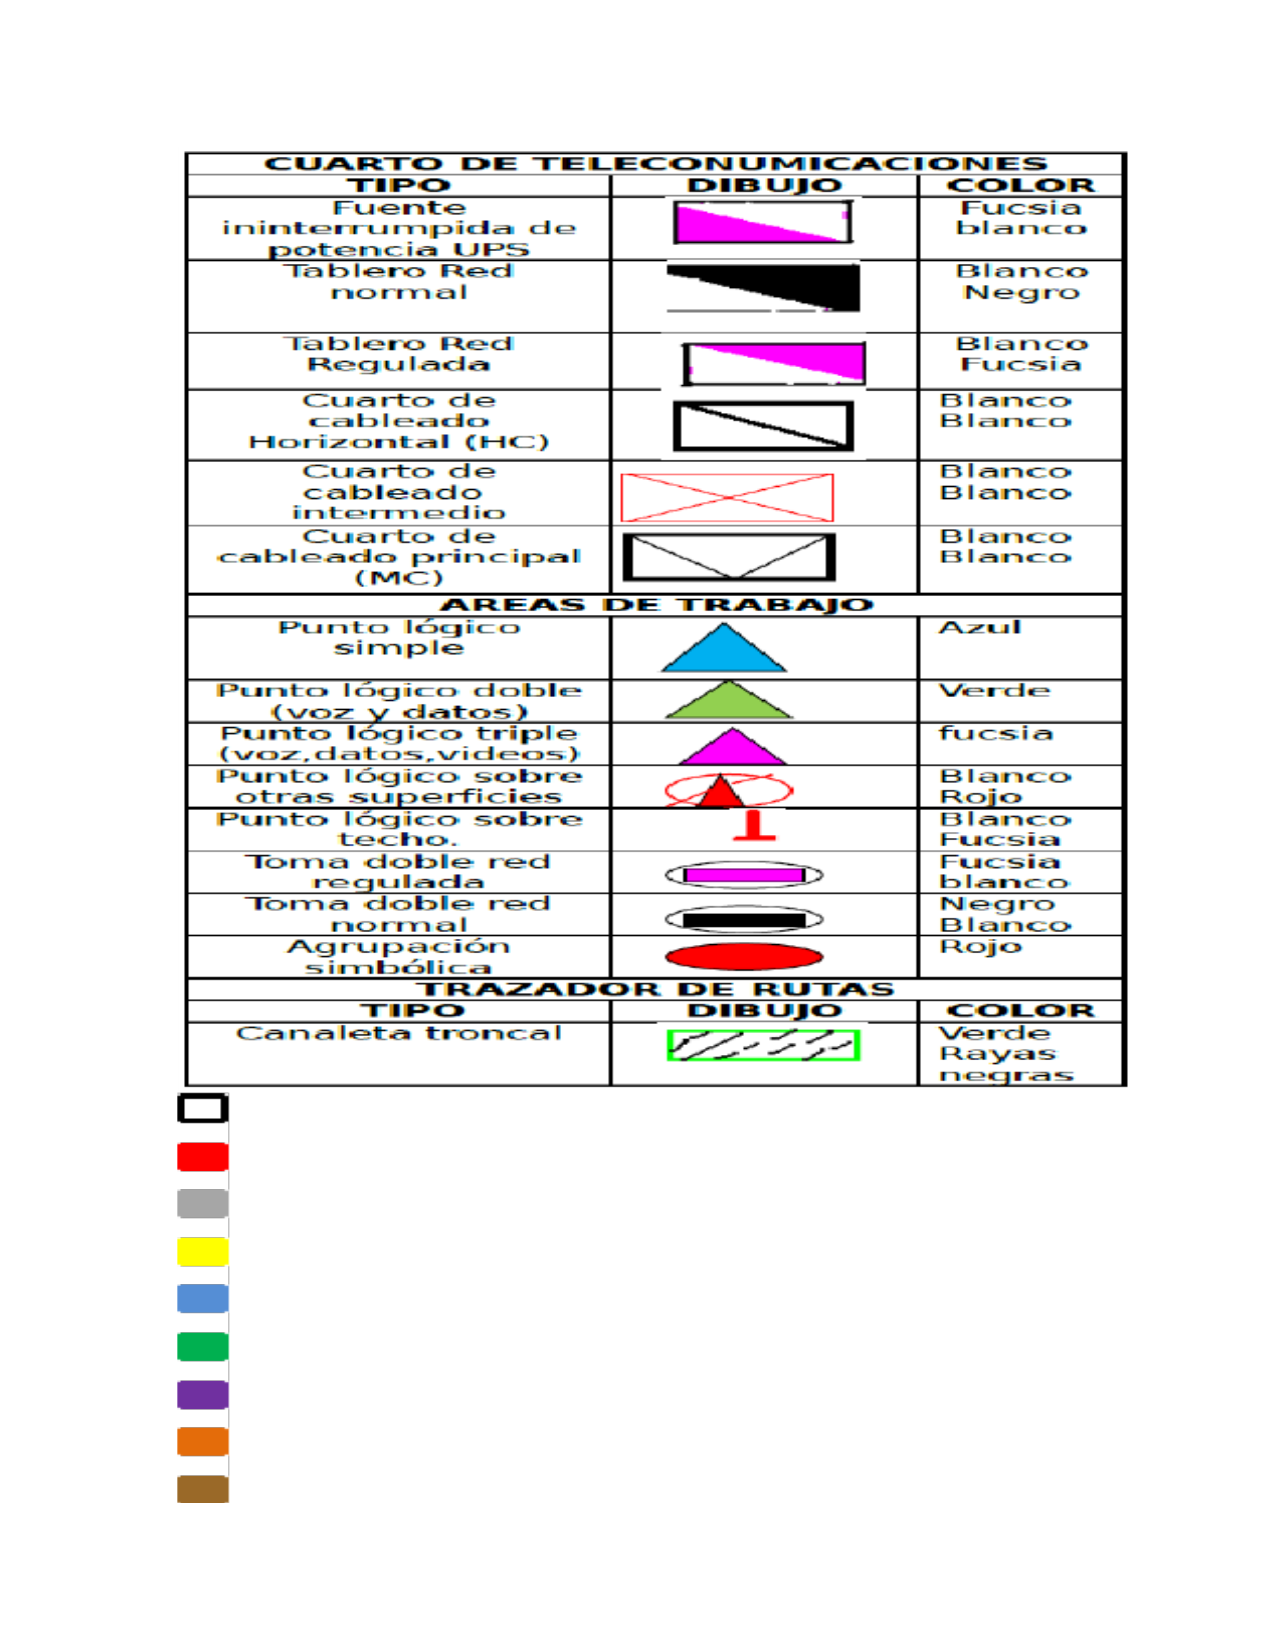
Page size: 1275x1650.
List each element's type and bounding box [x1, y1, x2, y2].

picture [177, 147, 1138, 1503]
